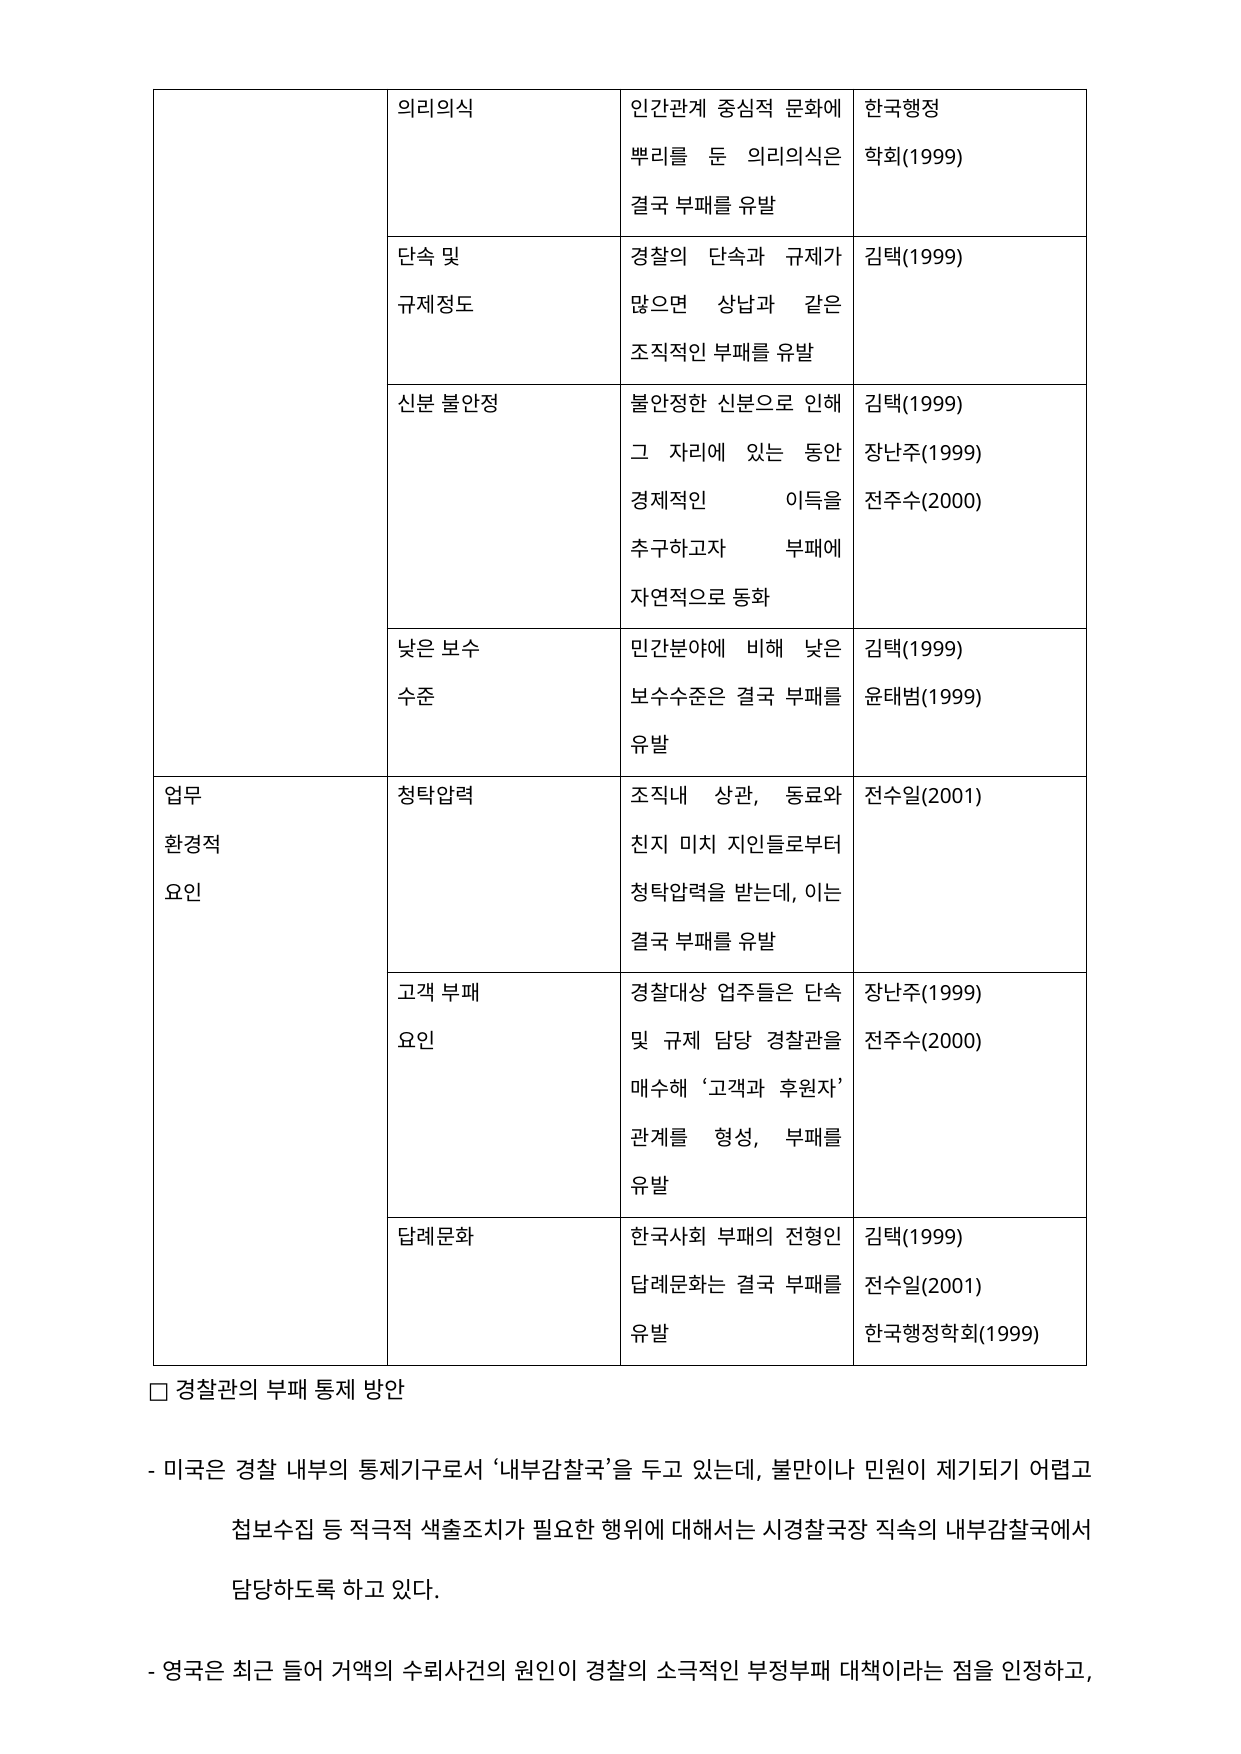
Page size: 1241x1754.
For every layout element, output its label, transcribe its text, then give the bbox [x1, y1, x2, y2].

table_cell 신분 불안정 [388, 385, 620, 628]
table_cell 조직내 상관, 동료와 친지 미치 지인들로부터 청탁압력을 받는데, 이는 결국 부패를 유발 [621, 777, 853, 972]
table_cell 민간분야에 비해 낮은 보수수준은 결국 부패를 유발 [621, 629, 853, 776]
table_cell 김택(1999) [854, 237, 1086, 384]
table_cell 전수일(2001) [854, 777, 1086, 972]
table_cell 의리의식 [388, 90, 620, 236]
table_cell 경찰의 단속과 규제가 많으면 상납과 같은 조직적인 부패를 유발 [621, 237, 853, 384]
table_cell 김택(1999) 장난주(1999) 전주수(2000) [854, 385, 1086, 628]
table_cell 김택(1999) 윤태범(1999) [854, 629, 1086, 776]
table_cell 김택(1999) 전수일(2001) 한국행정학회(1999) [854, 1218, 1086, 1365]
table_cell 낮은 보수 수준 [388, 629, 620, 776]
table_cell 한국사회 부패의 전형인 답례문화는 결국 부패를 유발 [621, 1218, 853, 1365]
text - 영국은 최근 들어 거액의 수뢰사건의 원인이 경찰의 소극적인 부정부패 대책이라는 점을 인정하고, [148, 1653, 1093, 1686]
table_cell 고객 부패 요인 [388, 973, 620, 1217]
table_cell 경찰대상 업주들은 단속 및 규제 담당 경찰관을 매수해 ‘고객과 후원자’ 관계를 형성, 부패를 유발 [621, 973, 853, 1217]
table_cell 업무 환경적 요인 [154, 777, 387, 1365]
table_cell 장난주(1999) 전주수(2000) [854, 973, 1086, 1217]
table_cell 답례문화 [388, 1218, 620, 1365]
table_cell 불안정한 신분으로 인해 그 자리에 있는 동안 경제적인 이득을 추구하고자 부패에 자연적으로 동화 [621, 385, 853, 628]
text □ 경찰관의 부패 통제 방안 [148, 1371, 1093, 1405]
text - 미국은 경찰 내부의 통제기구로서 ‘내부감찰국’을 두고 있는데, 불만이나 민원이 제기되기 어렵고 첩보수집 등 적극적 색출조치가 필요한 행위에 대해서는 시경찰국장 직속의 내부감찰국에서 담당하도록 하고 있다. [148, 1452, 1093, 1605]
table_cell 한국행정 학회(1999) [854, 90, 1086, 236]
table_cell 인간관계 중심적 문화에 뿌리를 둔 의리의식은 결국 부패를 유발 [621, 90, 853, 236]
table_cell 청탁압력 [388, 777, 620, 972]
table_cell [154, 90, 387, 776]
table_cell 단속 및 규제정도 [388, 237, 620, 384]
